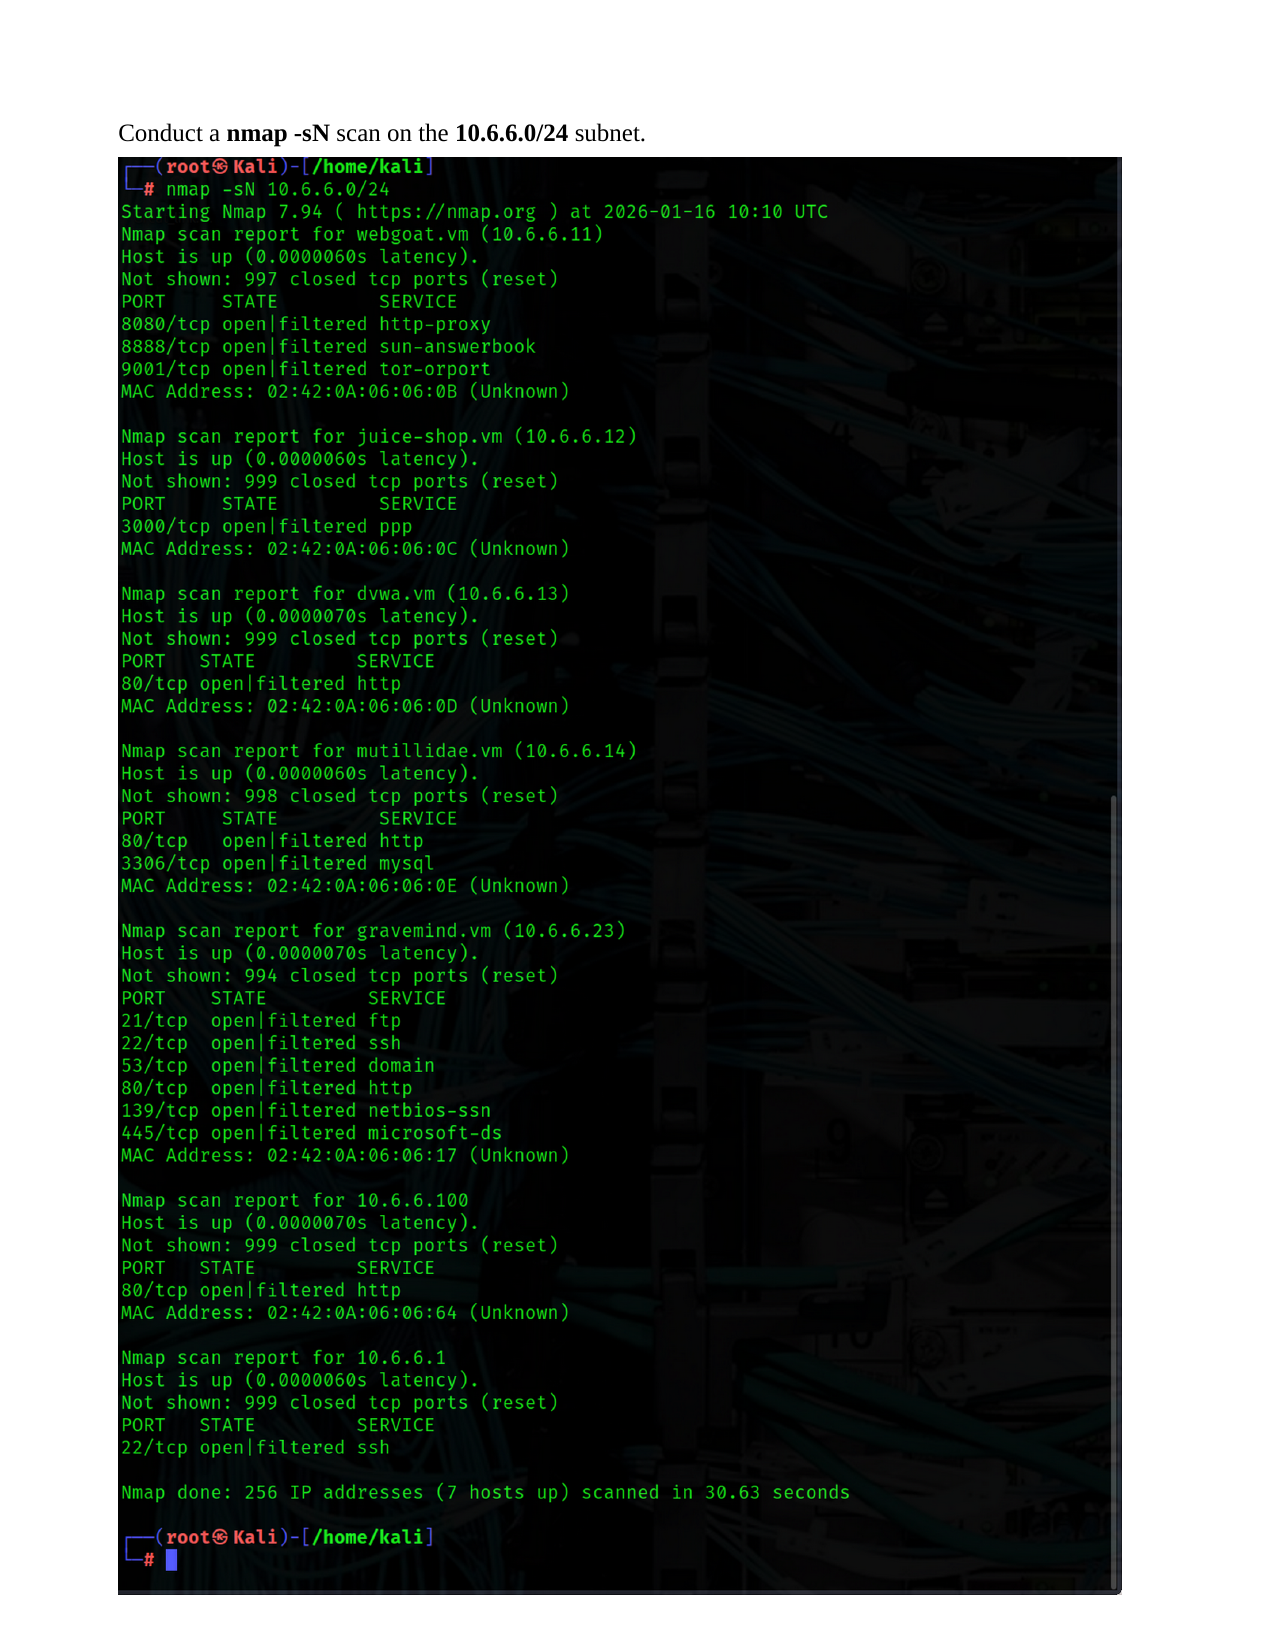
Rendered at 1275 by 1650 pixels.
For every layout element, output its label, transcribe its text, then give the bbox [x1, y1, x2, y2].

text Conduct a nmap -sN scan on the 10.6.6.0/24 subnet. [118, 118, 1157, 147]
picture [118, 157, 1122, 1595]
